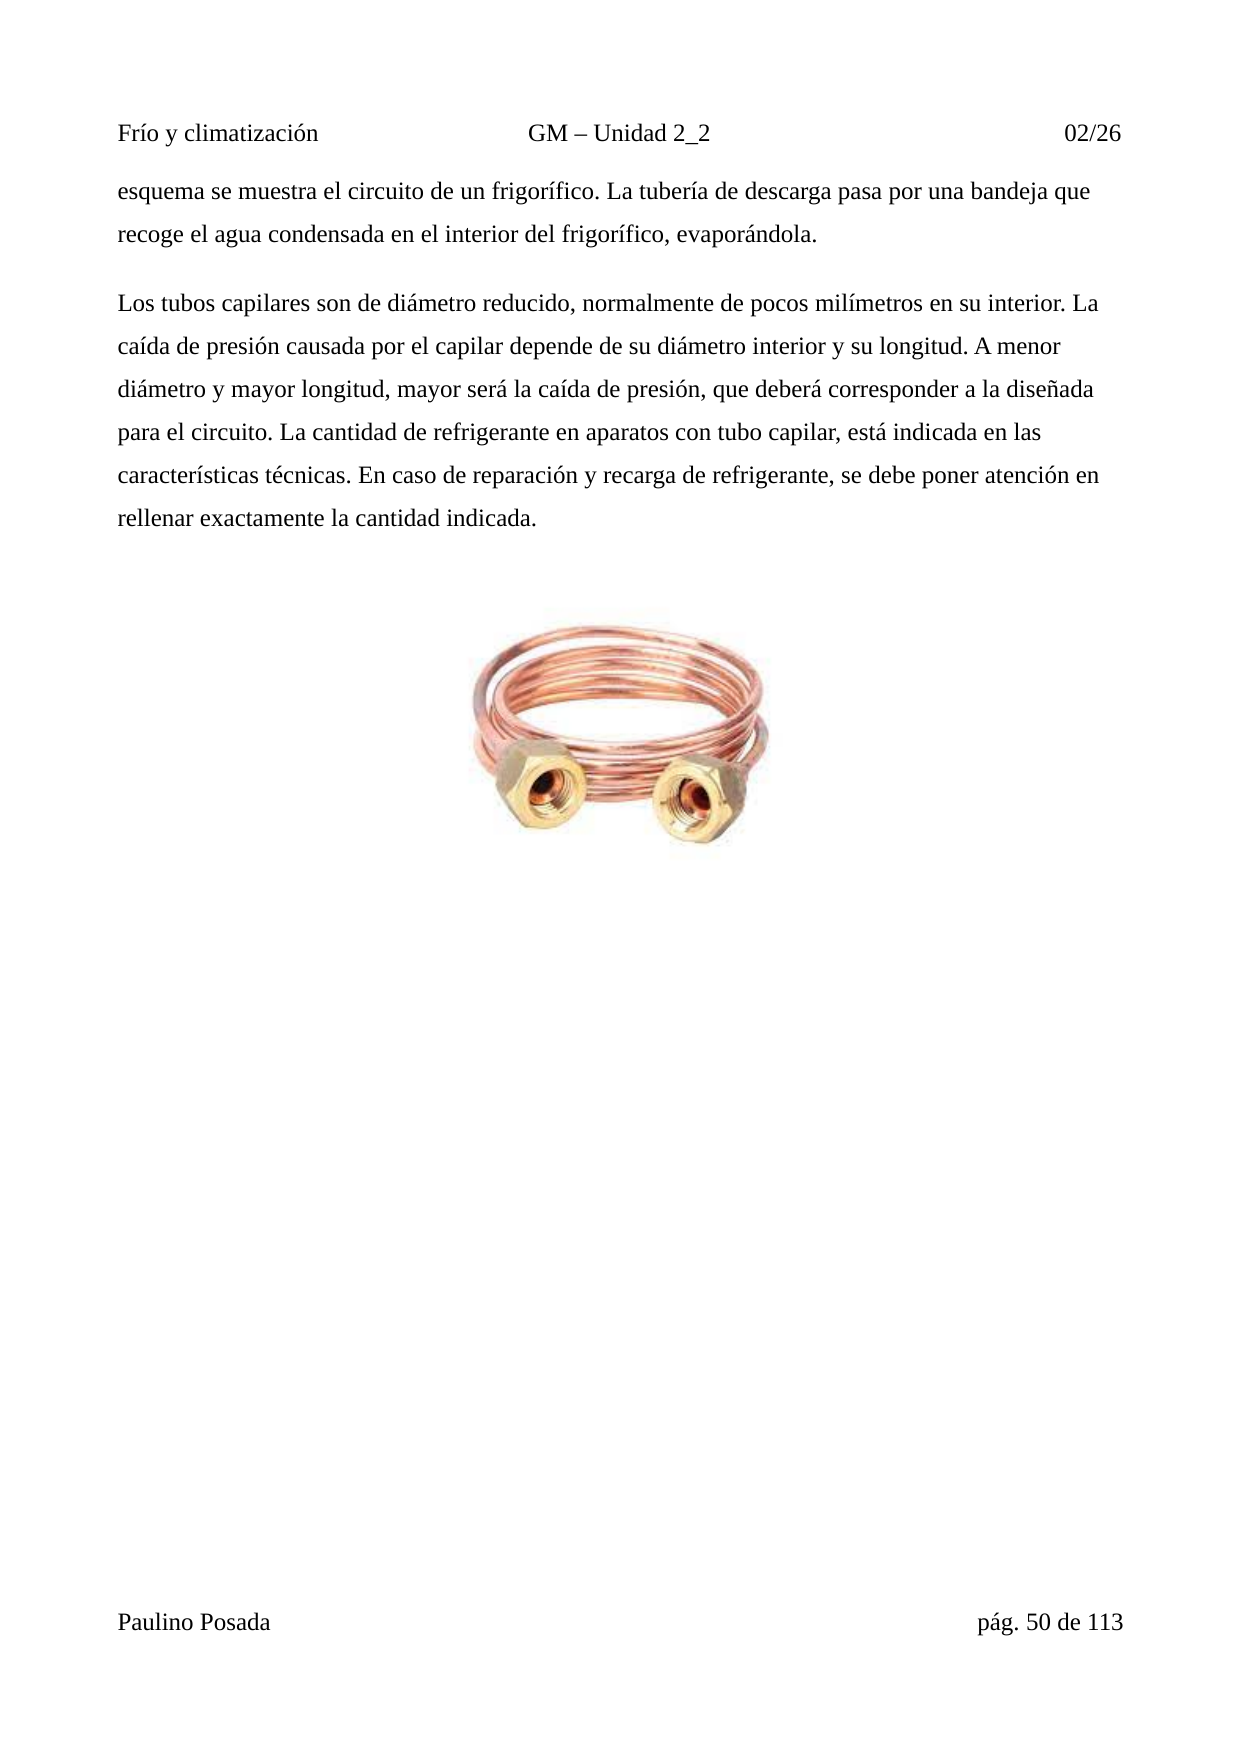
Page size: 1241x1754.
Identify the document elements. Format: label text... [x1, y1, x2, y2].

text esquema se muestra el circuito de un frigorífico. La tubería de descarga pasa por una bandeja que recoge el agua condensada en el interior del frigorífico, evaporándola. [117, 176, 1123, 248]
text Los tubos capilares son de diámetro reducido, normalmente de pocos milímetros en su interior. La caída de presión causada por el capilar depende de su diámetro interior y su longitud. A menor diámetro y mayor longitud, mayor será la caída de presión, que deberá corresponder a la diseñada para el circuito. La cantidad de refrigerante en aparatos con tubo capilar, está indicada en las características técnicas. En caso de reparación y recarga de refrigerante, se debe poner atención en rellenar exactamente la cantidad indicada. [117, 288, 1123, 532]
picture [444, 558, 797, 911]
